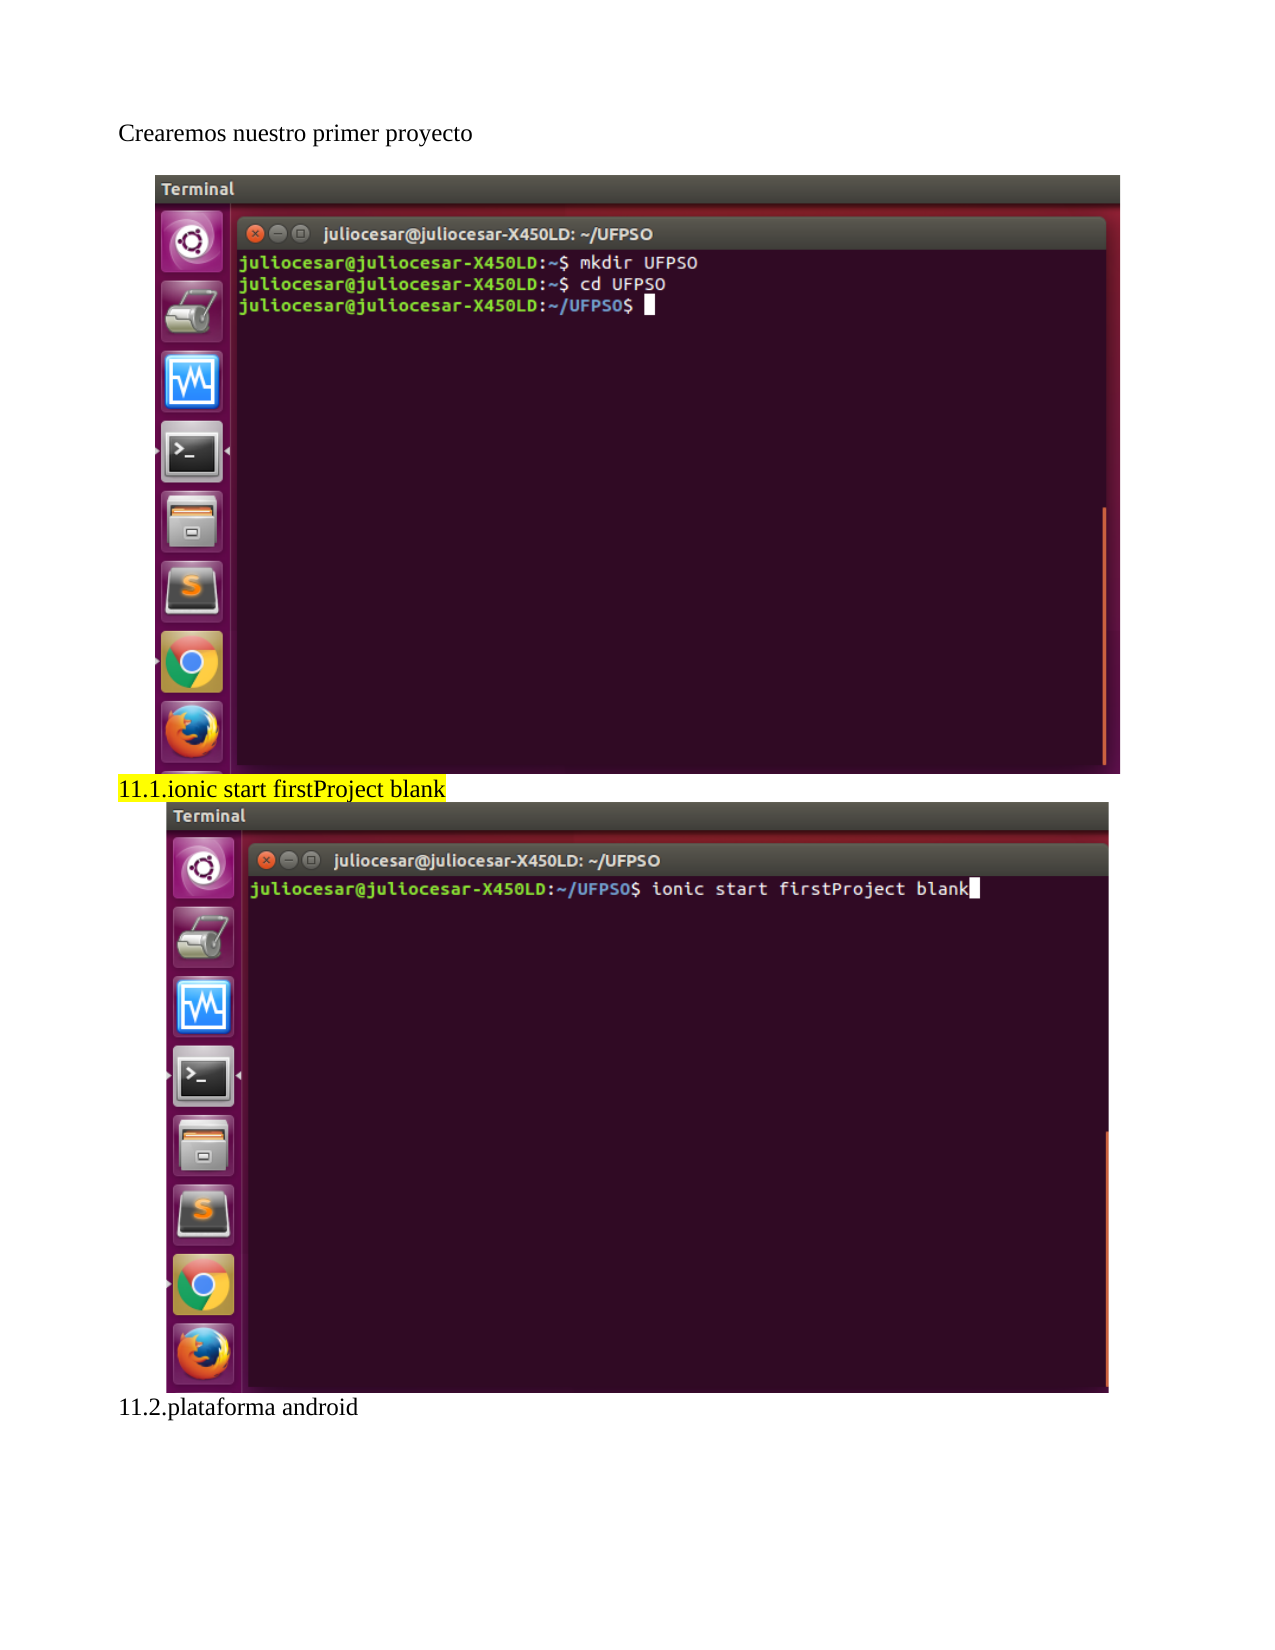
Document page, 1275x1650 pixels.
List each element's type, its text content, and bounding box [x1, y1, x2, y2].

list Crearemos nuestro primer proyecto [118, 118, 1157, 147]
list plataforma android [118, 831, 1157, 1421]
list ionic start firstProject blank [118, 233, 1157, 802]
